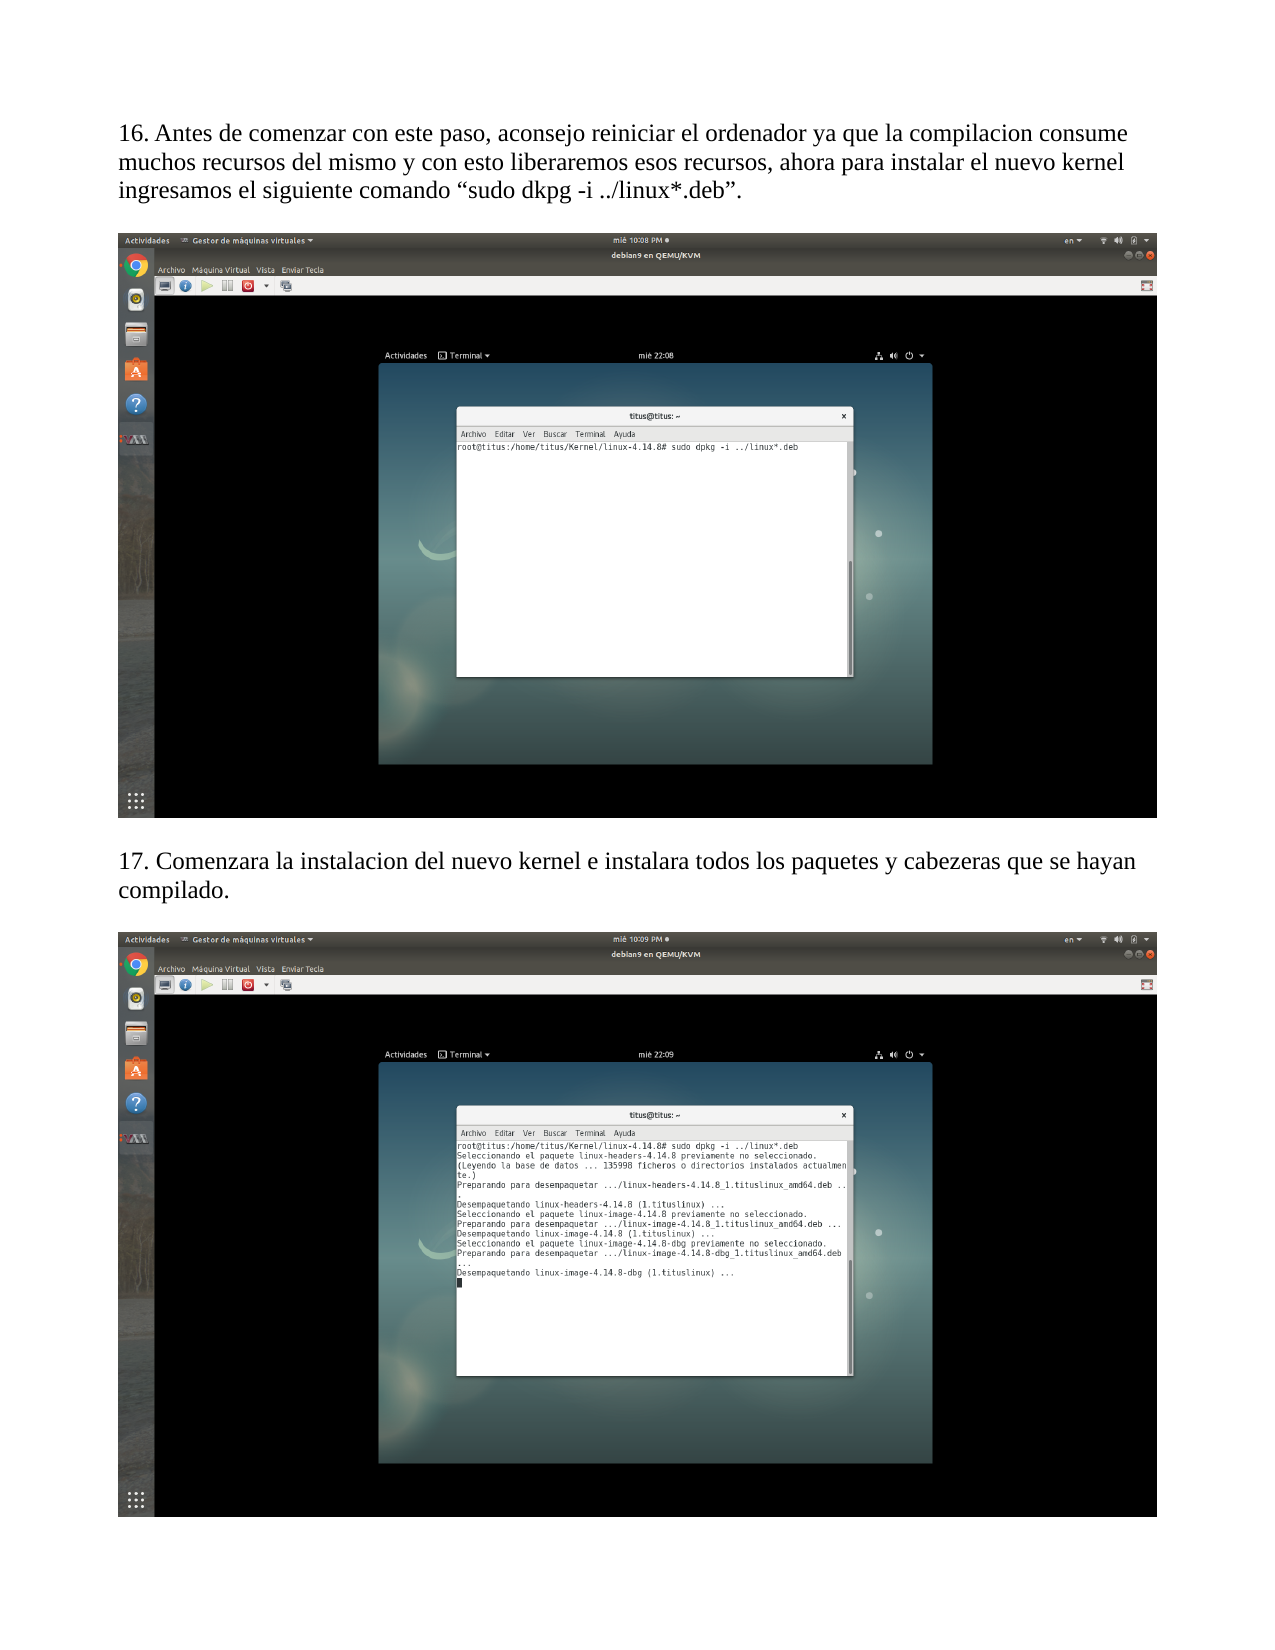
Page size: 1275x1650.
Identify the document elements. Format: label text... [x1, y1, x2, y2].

picture [118, 932, 1157, 1517]
picture [118, 233, 1157, 818]
text 16. Antes de comenzar con este paso, aconsejo reiniciar el ordenador ya que la compilacion consume muchos recursos del mismo y con esto liberaremos esos recursos, ahora para instalar el nuevo kernel ingresamos el siguiente comando “sudo dkpg -i ../linux*.deb”. [118, 118, 1157, 204]
text 17. Comenzara la instalacion del nuevo kernel e instalara todos los paquetes y cabezeras que se hayan compilado. [118, 846, 1157, 904]
